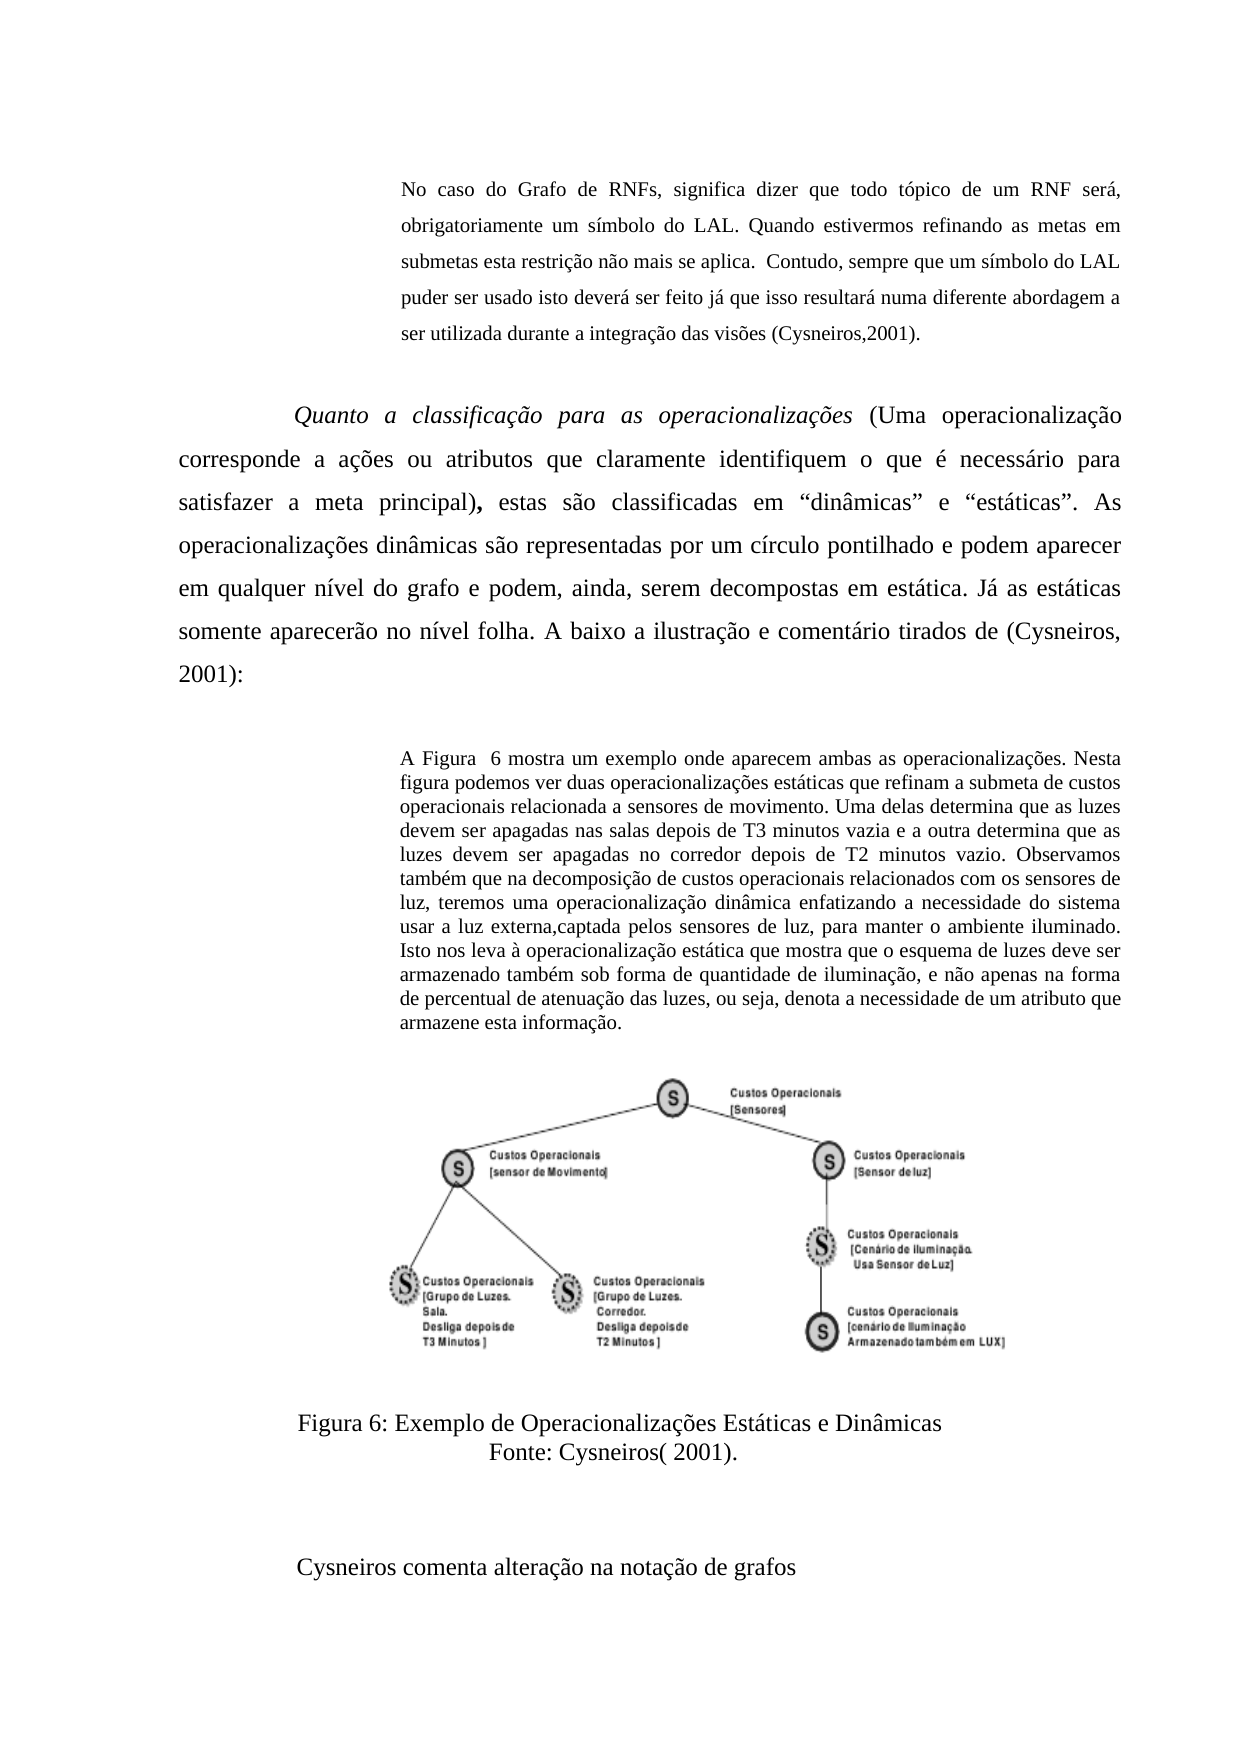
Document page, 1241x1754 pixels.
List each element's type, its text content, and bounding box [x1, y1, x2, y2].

list No caso do Grafo de RNFs, significa dizer que todo tópico de um RNF será, obrigatoriamente um símbolo do LAL. Quando estivermos refinando as metas em submetas esta restrição não mais se aplica. Contudo, sempre que um símbolo do LAL puder ser usado isto deverá ser feito já que isso resultará numa diferente abordagem a ser utilizada durante a integração das visões (Cysneiros,2001). [363, 177, 1122, 345]
text Figura 6: Exemplo de Operacionalizações Estáticas e Dinâmicas [104, 1408, 1122, 1437]
text Quanto a classificação para as operacionalizações (Uma operacionalização corresponde a ações ou atributos que claramente identifiquem o que é necessário para satisfazer a meta principal), estas são classificadas em “dinâmicas” e “estáticas”. As operacionalizações dinâmicas são representadas por um círculo pontilhado e podem aparecer em qualquer nível do grafo e podem, ainda, serem decompostas em estática. Já as estáticas somente aparecerão no nível folha. A baixo a ilustração e comentário tirados de (Cysneiros, 2001): [178, 401, 1122, 688]
text A Figura 6 mostra um exemplo onde aparecem ambas as operacionalizações. Nesta figura podemos ver duas operacionalizações estáticas que refinam a submeta de custos operacionais relacionada a sensores de movimento. Uma delas determina que as luzes devem ser apagadas nas salas depois de T3 minutos vazia e a outra determina que as luzes devem ser apagadas no corredor depois de T2 minutos vazio. Observamos também que na decomposição de custos operacionais relacionados com os sensores de luz, teremos uma operacionalização dinâmica enfatizando a necessidade do sistema usar a luz externa,captada pelos sensores de luz, para manter o ambiente iluminado. Isto nos leva à operacionalização estática que mostra que o esquema de luzes deve ser armazenado também sob forma de quantidade de iluminação, e não apenas na forma de percentual de atenuação das luzes, ou seja, denota a necessidade de um atributo que armazene esta informação. [399, 746, 1122, 1034]
text Cysneiros comenta alteração na notação de grafos [178, 1552, 1122, 1581]
text Fonte: Cysneiros( 2001). [104, 1437, 1122, 1466]
